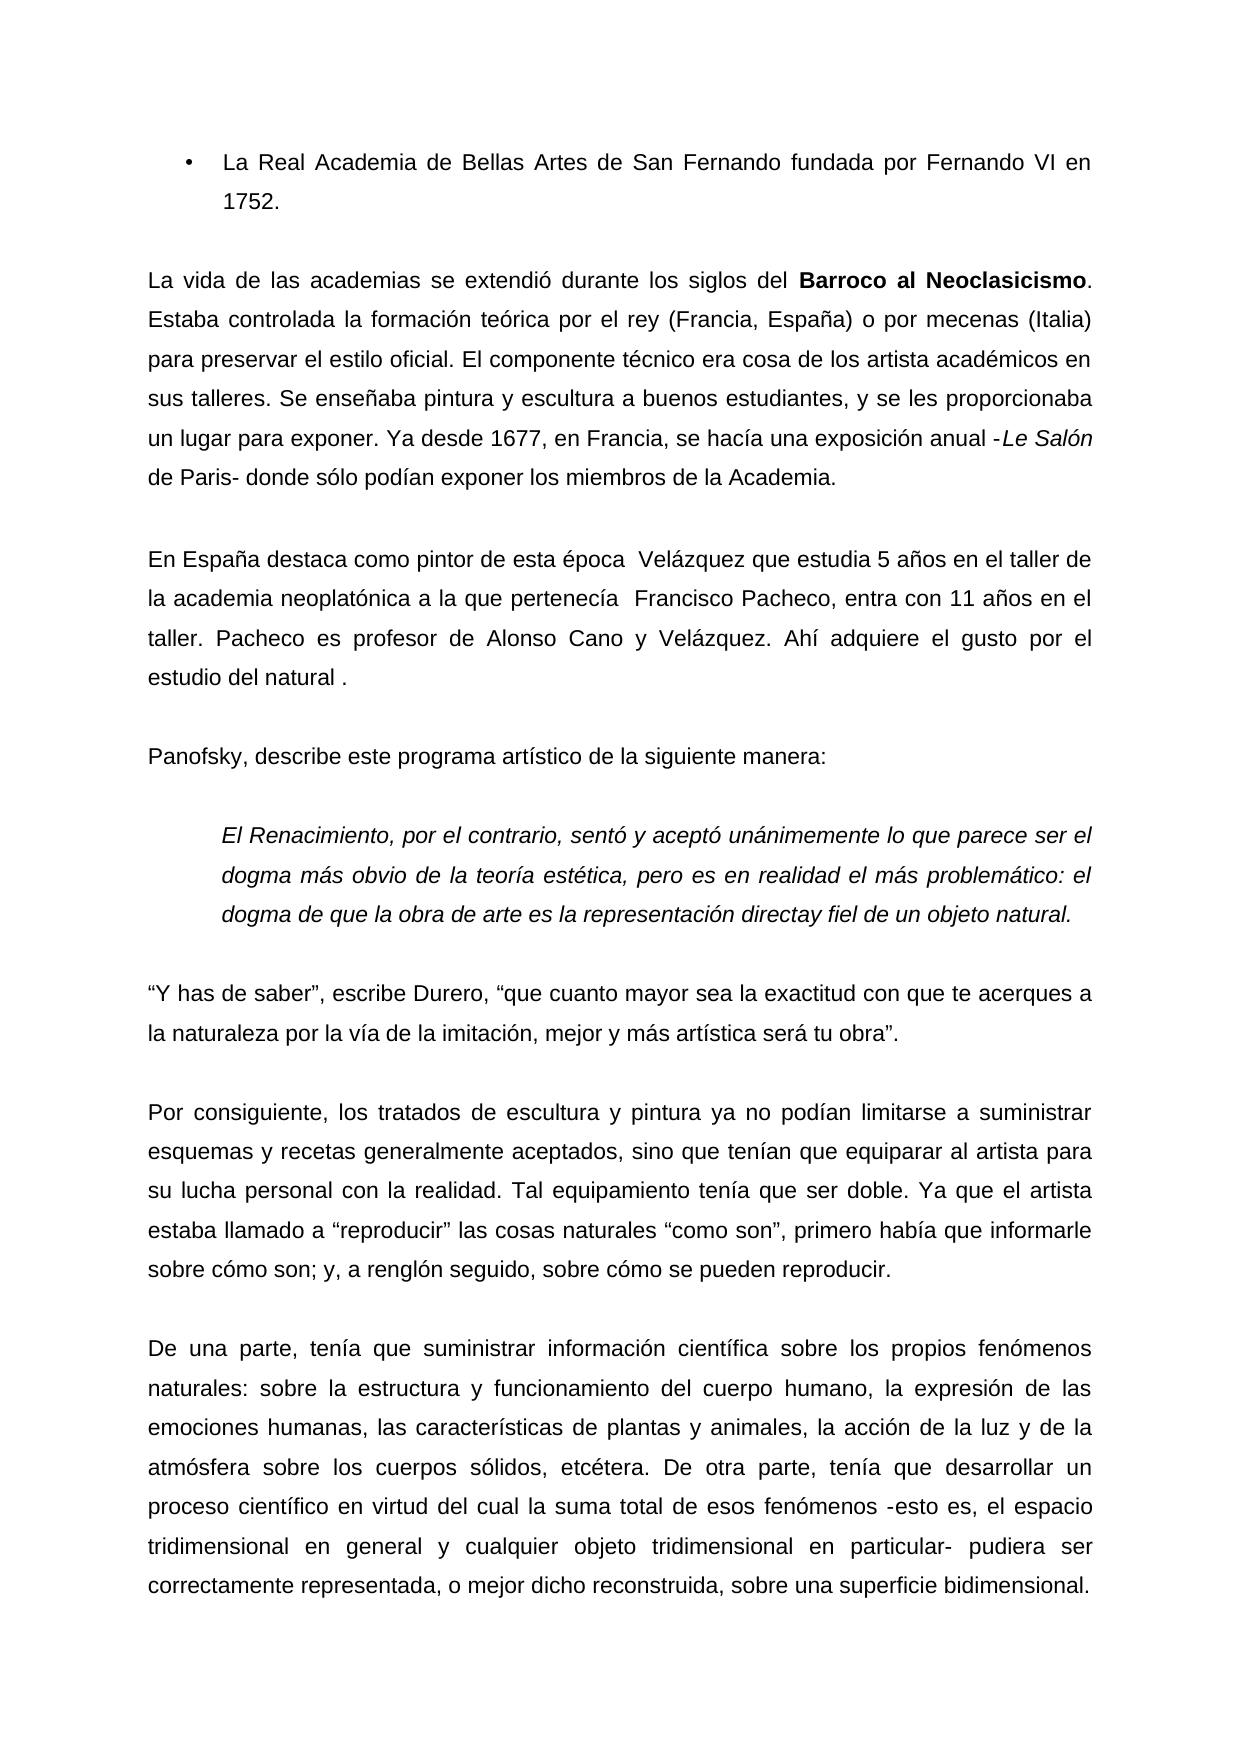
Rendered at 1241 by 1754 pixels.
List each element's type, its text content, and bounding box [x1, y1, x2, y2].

text Por consiguiente, los tratados de escultura y pintura ya no podían limitarse a suministrar esquemas y recetas generalmente aceptados, sino que tenían que equiparar al artista para su lucha personal con la realidad. Tal equipamiento tenía que ser doble. Ya que el artista estaba llamado a “reproducir” las cosas naturales “como son”, primero había que informarle sobre cómo son; y, a renglón seguido, sobre cómo se pueden reproducir. [148, 1100, 1093, 1284]
text El Renacimiento, por el contrario, sentó y aceptó unánimemente lo que parece ser el dogma más obvio de la teoría estética, pero es en realidad el más problemático: el dogma de que la obra de arte es la representación directay fiel de un objeto natural. [221, 823, 1093, 929]
text La vida de las academias se extendió durante los siglos del Barroco al Neoclasicismo. Estaba controlada la formación teórica por el rey (Francia, España) o por mecenas (Italia) para preservar el estilo oficial. El componente técnico era cosa de los artista académicos en sus talleres. Se enseñaba pintura y escultura a buenos estudiantes, y se les proporcionaba un lugar para exponer. Ya desde 1677, en Francia, se hacía una exposición anual -Le Salón de Paris- donde sólo podían exponer los miembros de la Academia. [148, 267, 1093, 491]
text En España destaca como pintor de esta época Velázquez que estudia 5 años en el taller de la academia neoplatónica a la que pertenecía Francisco Pacheco, entra con 11 años en el taller. Pacheco es profesor de Alonso Cano y Velázquez. Ahí adquiere el gusto por el estudio del natural . [148, 547, 1093, 692]
text De una parte, tenía que suministrar información científica sobre los propios fenómenos naturales: sobre la estructura y funcionamiento del cuerpo humano, la expresión de las emociones humanas, las características de plantas y animales, la acción de la luz y de la atmósfera sobre los cuerpos sólidos, etcétera. De otra parte, tenía que desarrollar un proceso científico en virtud del cual la suma total de esos fenómenos -esto es, el espacio tridimensional en general y cualquier objeto tridimensional en particular- pudiera ser correctamente representada, o mejor dicho reconstruida, sobre una superficie bidimensional. [148, 1337, 1093, 1600]
text Panofsky, describe este programa artístico de la siguiente manera: [148, 744, 1093, 771]
list La Real Academia de Bellas Artes de San Fernando fundada por Fernando VI en 1752. [185, 148, 1093, 214]
text “Y has de saber”, escribe Durero, “que cuanto mayor sea la exactitud con que te acerques a la naturaleza por la vía de la imitación, mejor y más artística será tu obra”. [148, 981, 1093, 1047]
